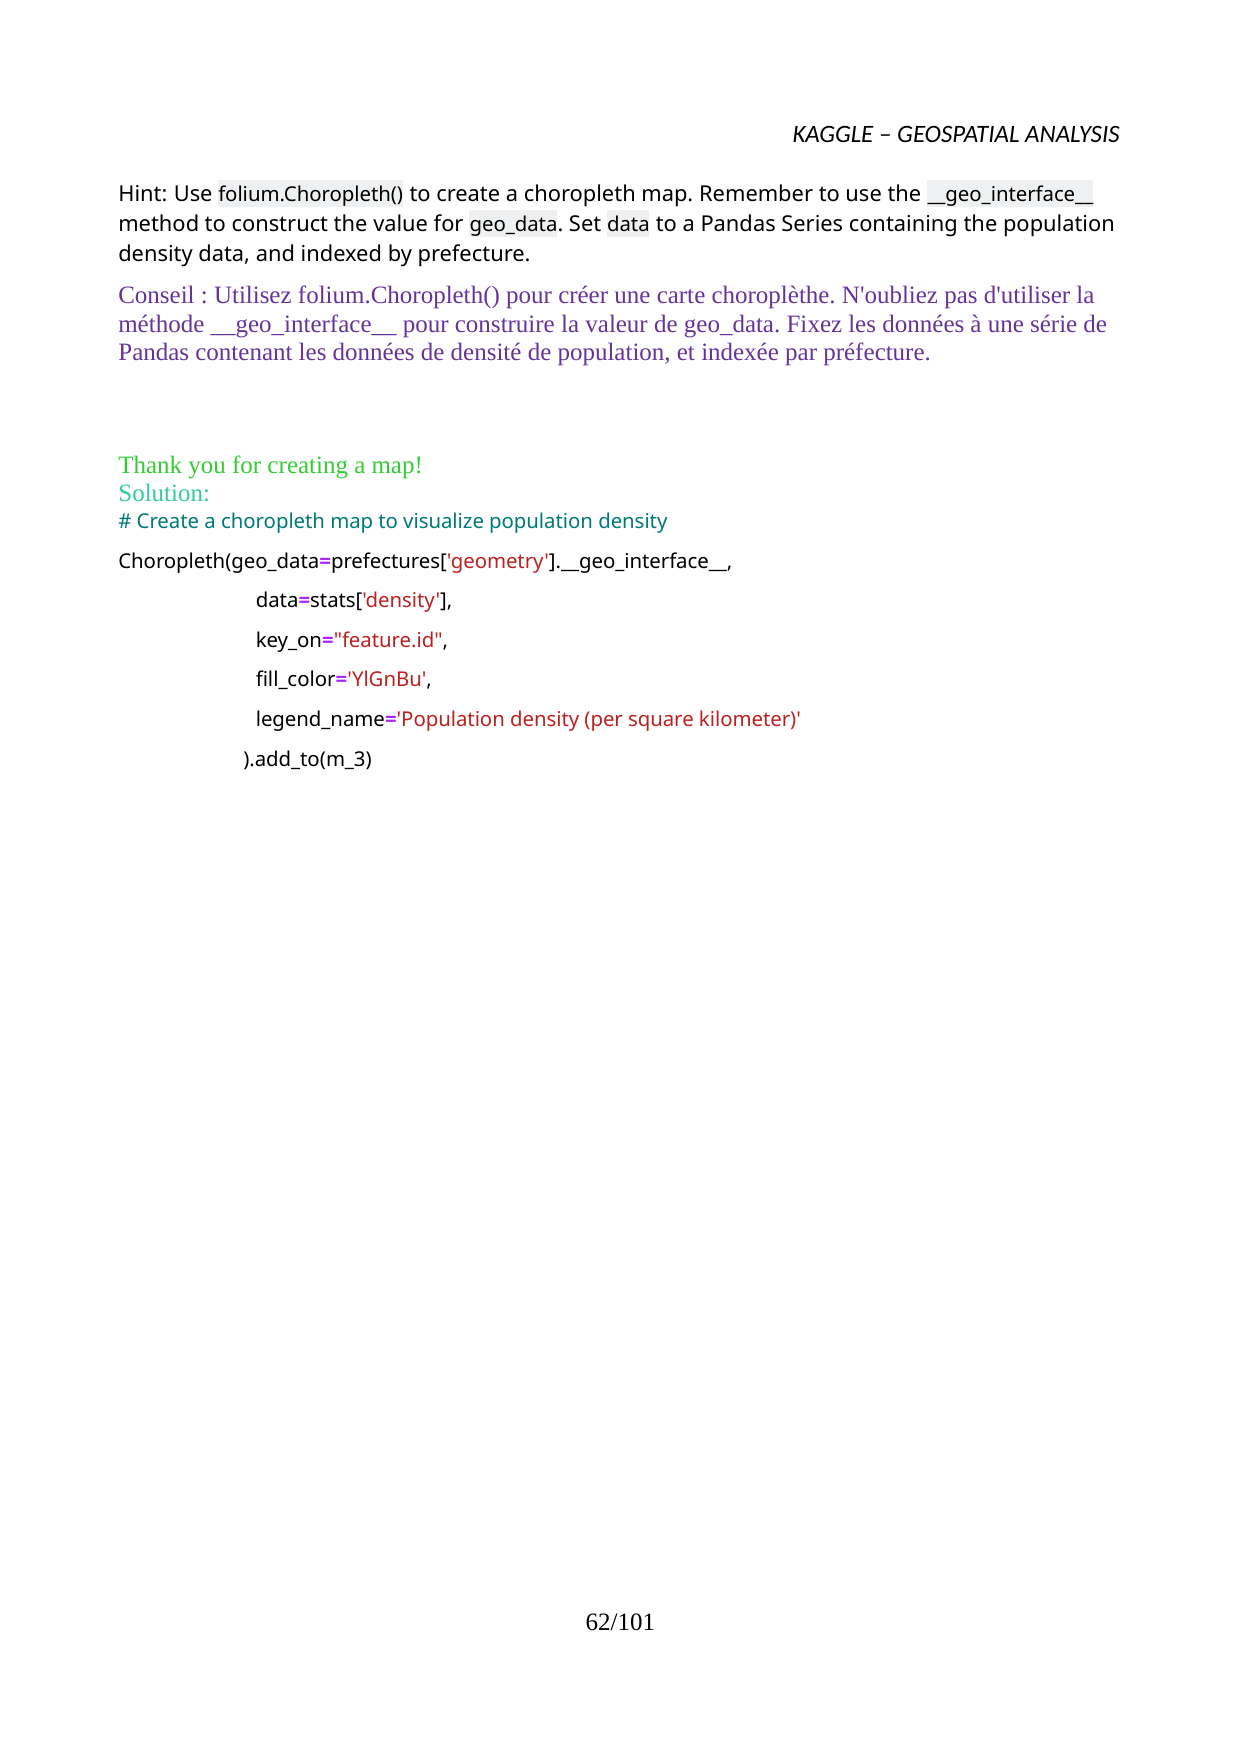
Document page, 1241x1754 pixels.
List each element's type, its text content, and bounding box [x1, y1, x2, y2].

text # Create a choropleth map to visualize population density [118, 507, 1122, 535]
text data=stats['density'], [118, 586, 1122, 614]
text Thank you for creating a map! [118, 450, 1122, 478]
text key_on="feature.id", [118, 625, 1122, 653]
text Solution: [118, 478, 1122, 507]
text legend_name='Population density (per square kilometer)' [118, 705, 1122, 733]
text Conseil : Utilisez folium.Choropleth() pour créer une carte choroplèthe. N'oubliez pas d'utiliser la méthode __geo_interface__ pour construire la valeur de geo_data. Fixez les données à une série de Pandas contenant les données de densité de population, et indexée par préfecture. [118, 280, 1122, 366]
text fill_color='YlGnBu', [118, 665, 1122, 693]
text Hint: Use folium.Choropleth() to create a choropleth map. Remember to use the __geo_interface__ method to construct the value for geo_data. Set data to a Pandas Series containing the population density data, and indexed by prefecture. [118, 178, 1122, 267]
text ).add_to(m_3) [118, 744, 1122, 772]
text Choropleth(geo_data=prefectures['geometry'].__geo_interface__, [118, 546, 1122, 574]
